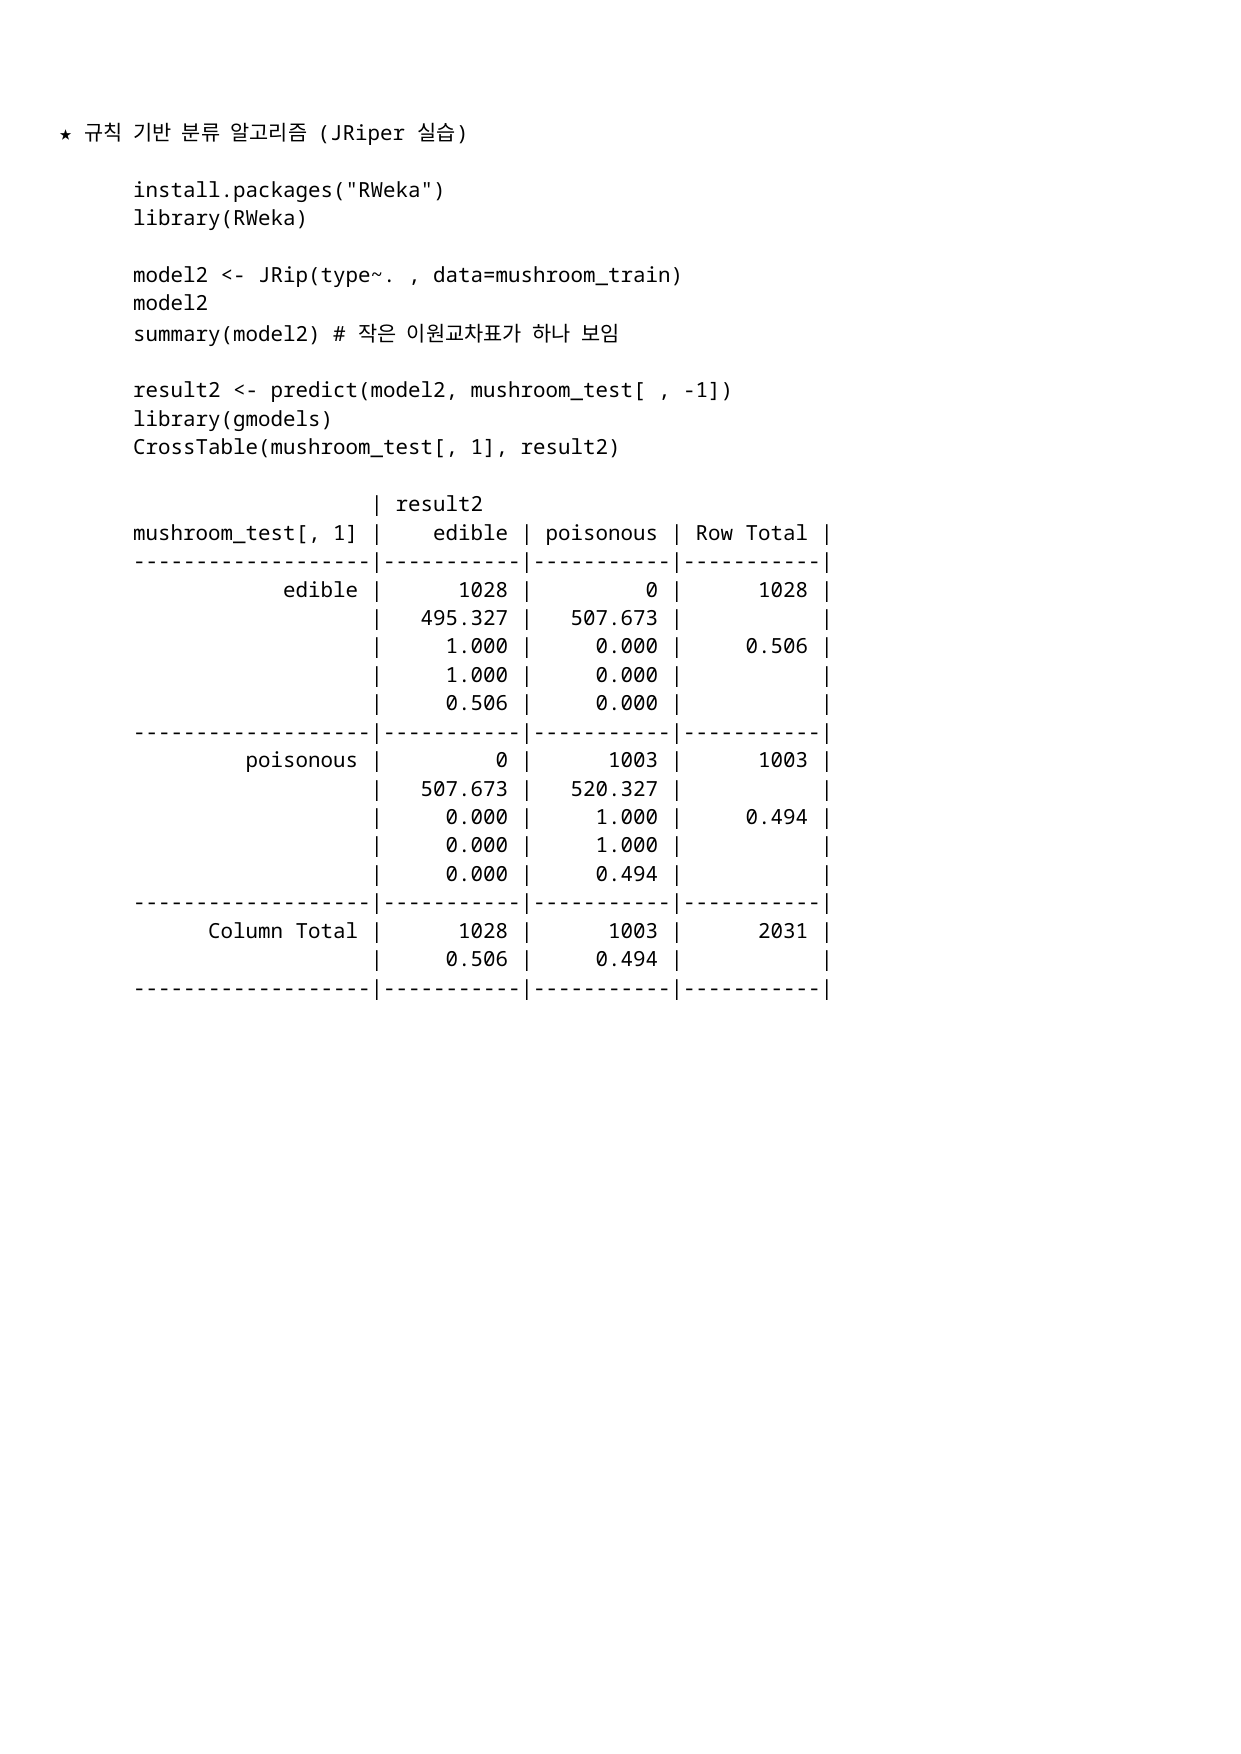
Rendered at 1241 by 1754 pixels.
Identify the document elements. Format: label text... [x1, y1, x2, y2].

text model2 [59, 288, 1181, 317]
text result2 <- predict(model2, mushroom_test[ , -1]) [59, 376, 1181, 404]
text | 0.000 | 1.000 | 0.494 | [59, 802, 1181, 831]
text -------------------|-----------|-----------|-----------| [59, 973, 1181, 1001]
text model2 <- JRip(type~. , data=mushroom_train) [59, 260, 1181, 288]
text summary(model2) # 작은 이원교차표가 하나 보임 [59, 317, 1181, 347]
text | 0.000 | 0.494 | | [59, 859, 1181, 887]
text -------------------|-----------|-----------|-----------| [59, 887, 1181, 916]
text | 0.000 | 1.000 | | [59, 831, 1181, 859]
text | 0.506 | 0.494 | | [59, 944, 1181, 973]
text | result2 [59, 489, 1181, 518]
text poisonous | 0 | 1003 | 1003 | [59, 745, 1181, 774]
text library(RWeka) [59, 203, 1181, 232]
text | 1.000 | 0.000 | | [59, 660, 1181, 688]
text library(gmodels) [59, 404, 1181, 432]
text | 1.000 | 0.000 | 0.506 | [59, 632, 1181, 660]
text mushroom_test[, 1] | edible | poisonous | Row Total | [59, 518, 1181, 546]
text | 507.673 | 520.327 | | [59, 774, 1181, 802]
text install.packages("RWeka") [59, 175, 1181, 203]
text -------------------|-----------|-----------|-----------| [59, 717, 1181, 745]
text | 0.506 | 0.000 | | [59, 688, 1181, 717]
text | 495.327 | 507.673 | | [59, 603, 1181, 632]
text Column Total | 1028 | 1003 | 2031 | [59, 916, 1181, 944]
text CrossTable(mushroom_test[, 1], result2) [59, 432, 1181, 461]
text ★ 규칙 기반 분류 알고리즘 (JRiper 실습) [59, 116, 1181, 146]
text edible | 1028 | 0 | 1028 | [59, 575, 1181, 603]
text -------------------|-----------|-----------|-----------| [59, 546, 1181, 575]
